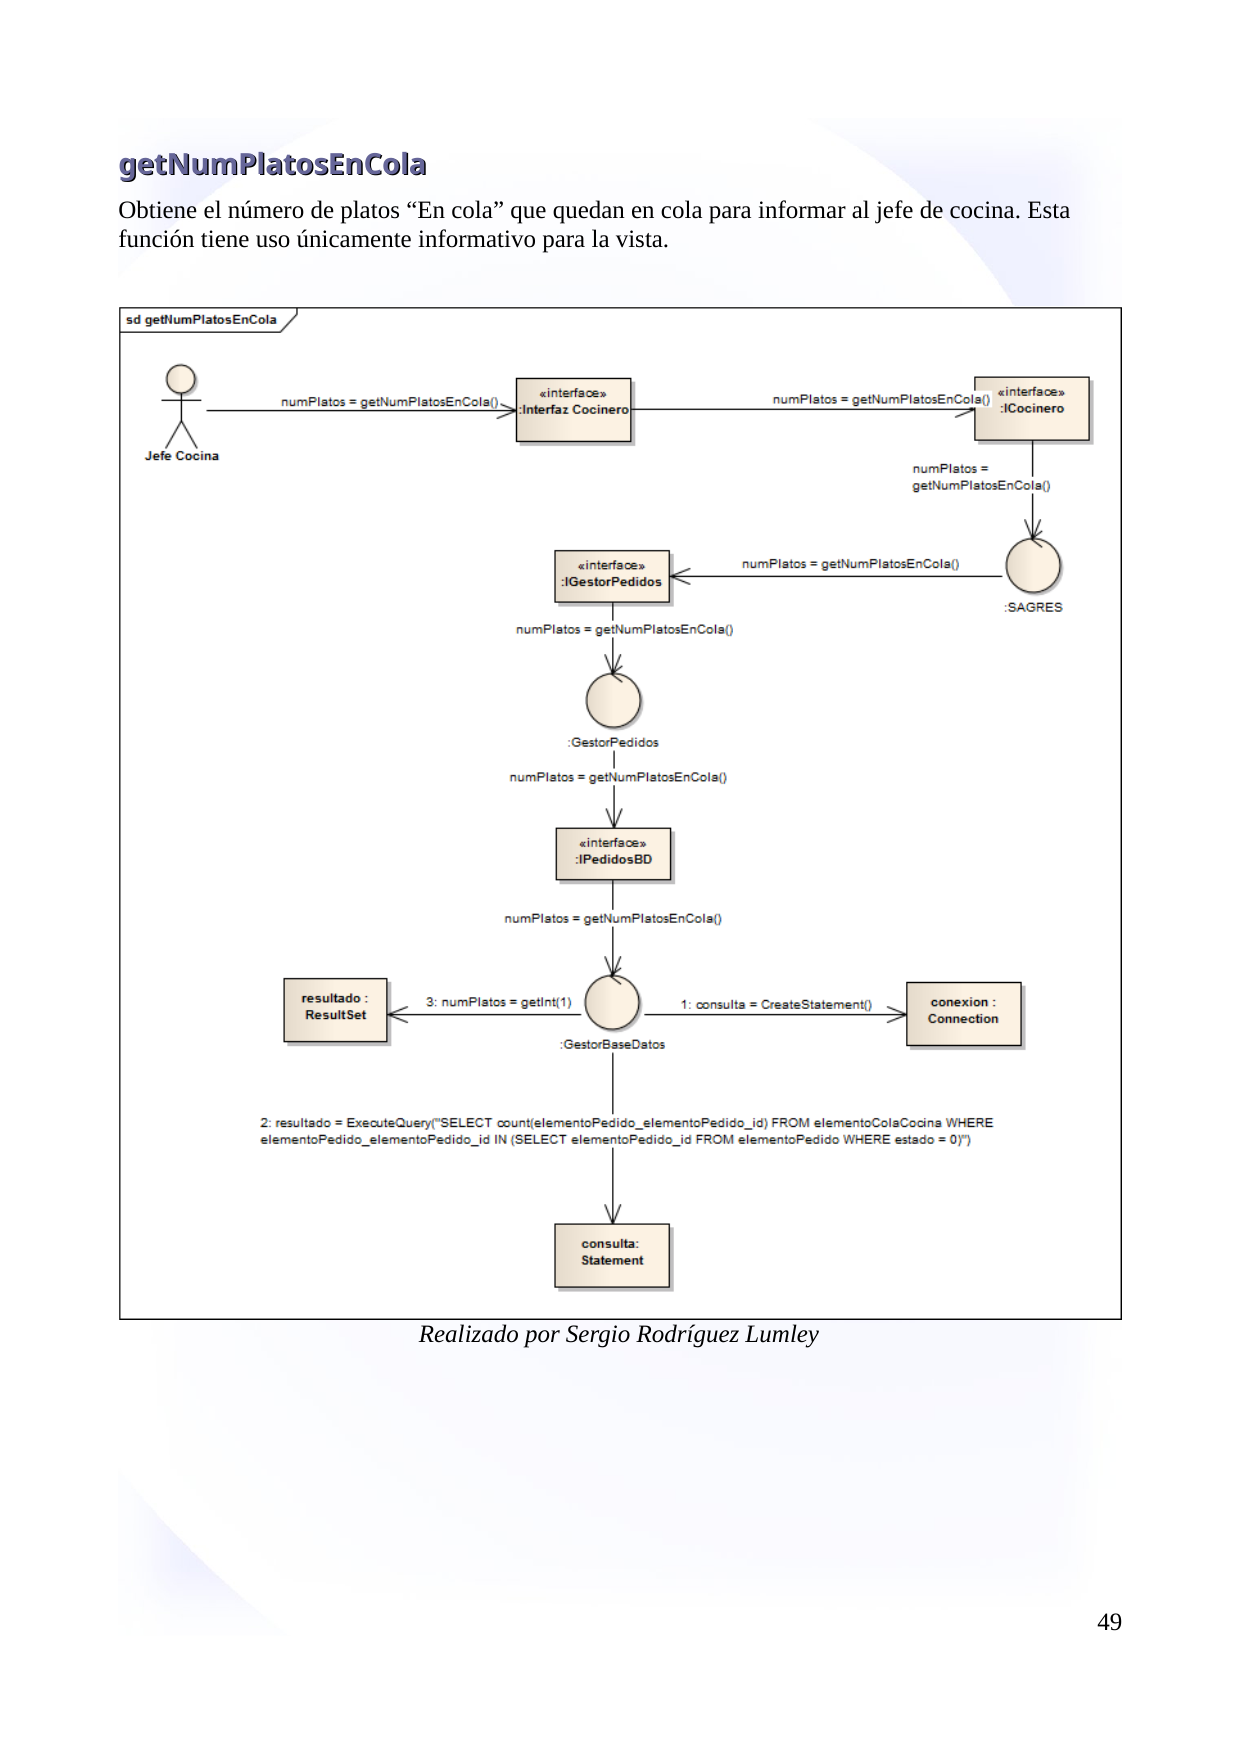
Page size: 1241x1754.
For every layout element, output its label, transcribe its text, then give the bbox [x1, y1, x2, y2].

text Obtiene el número de platos “En cola” que quedan en cola para informar al jefe de cocina. Esta función tiene uso únicamente informativo para la vista. [118, 195, 1122, 253]
subtitle getNumPlatosEnCola [118, 143, 1122, 183]
picture [118, 118, 1122, 143]
text Realizado por Sergio Rodríguez Lumley [118, 1320, 1122, 1348]
picture [118, 183, 1122, 195]
picture [118, 1348, 1122, 1636]
picture [118, 253, 1122, 1320]
